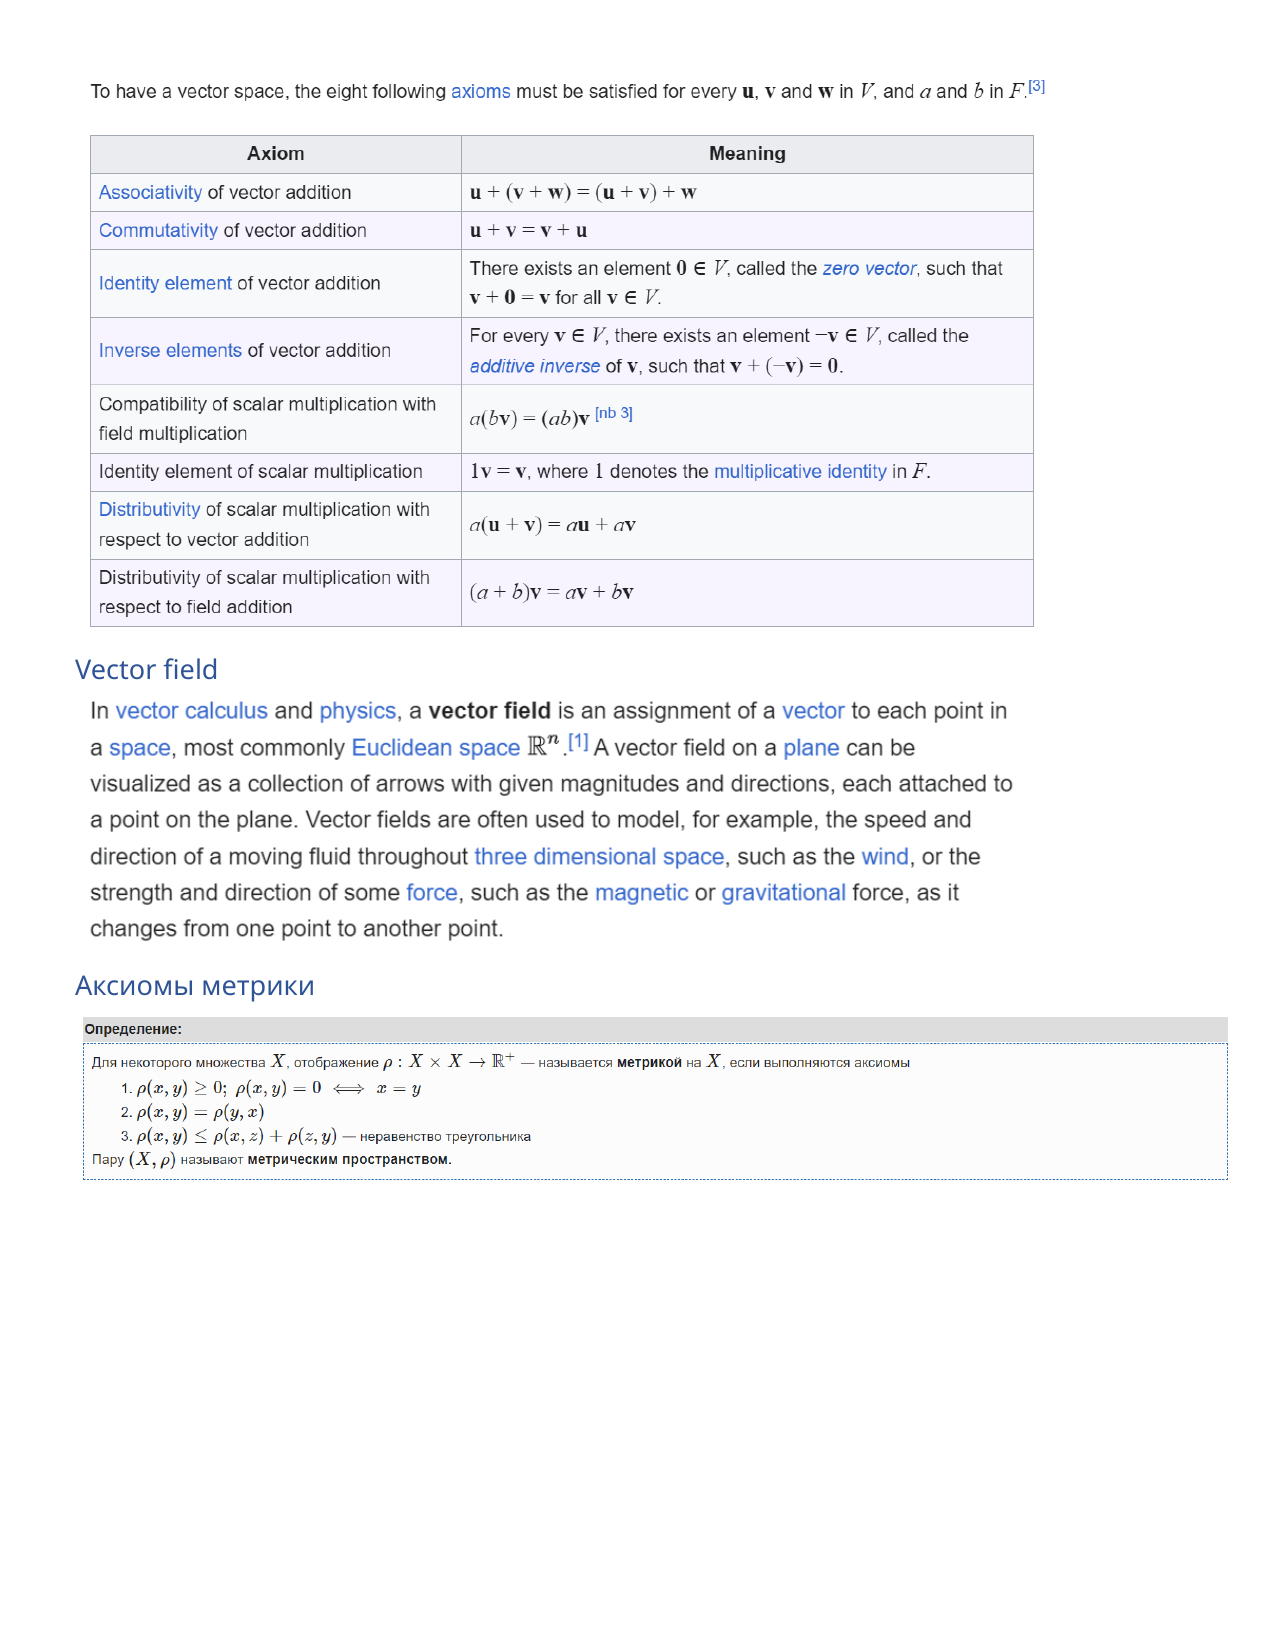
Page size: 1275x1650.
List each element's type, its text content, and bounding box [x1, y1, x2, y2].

subtitle Vector field [75, 651, 1200, 688]
picture [75, 75, 1050, 632]
subtitle Аксиомы метрики [75, 966, 1200, 1003]
picture [75, 690, 1027, 948]
picture [75, 1006, 1237, 1189]
